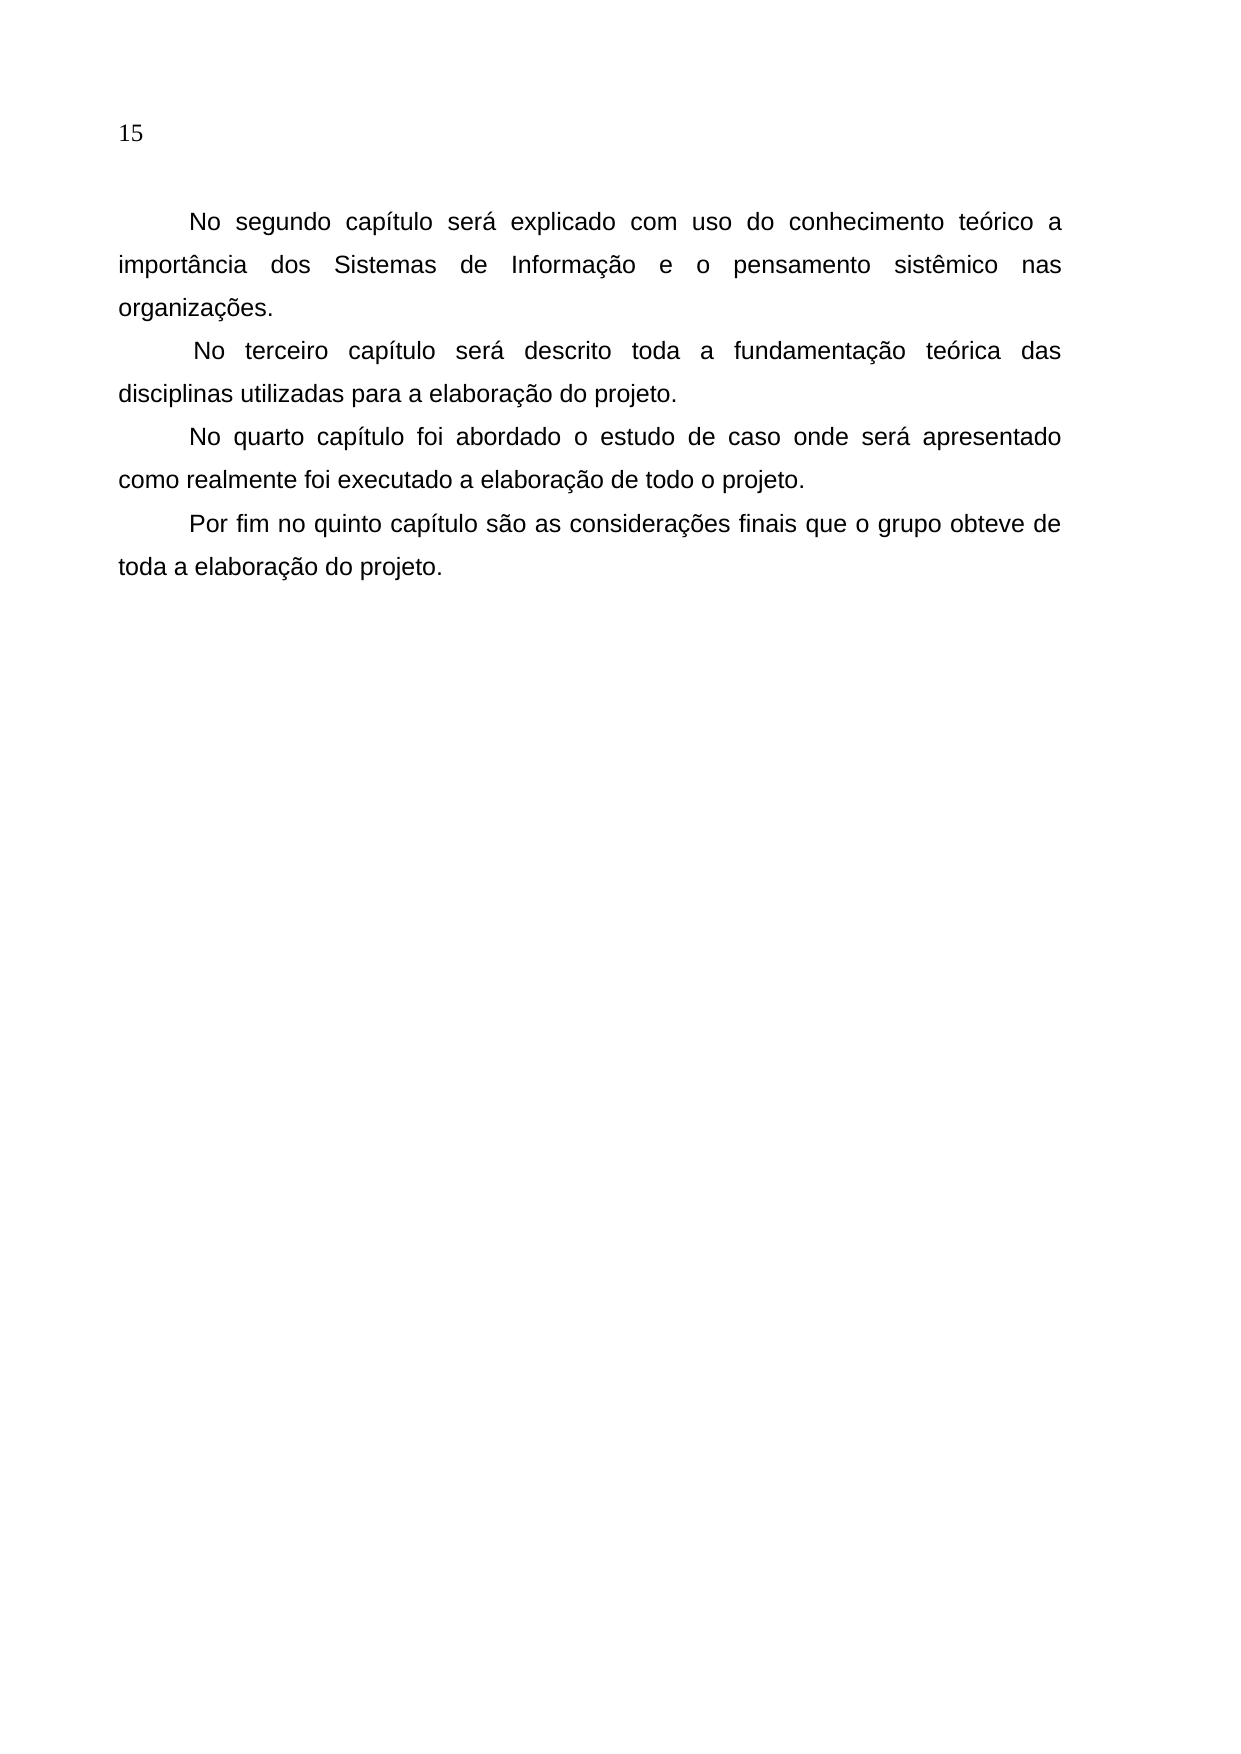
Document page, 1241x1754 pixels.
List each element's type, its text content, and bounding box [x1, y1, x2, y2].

text No quarto capítulo foi abordado o estudo de caso onde será apresentado como realmente foi executado a elaboração de todo o projeto. [118, 422, 1063, 494]
text Por fim no quinto capítulo são as considerações finais que o grupo obteve de toda a elaboração do projeto. [118, 508, 1063, 580]
text No segundo capítulo será explicado com uso do conhecimento teórico a importância dos Sistemas de Informação e o pensamento sistêmico nas organizações. [118, 207, 1063, 322]
text No terceiro capítulo será descrito toda a fundamentação teórica das disciplinas utilizadas para a elaboração do projeto. [118, 336, 1063, 408]
